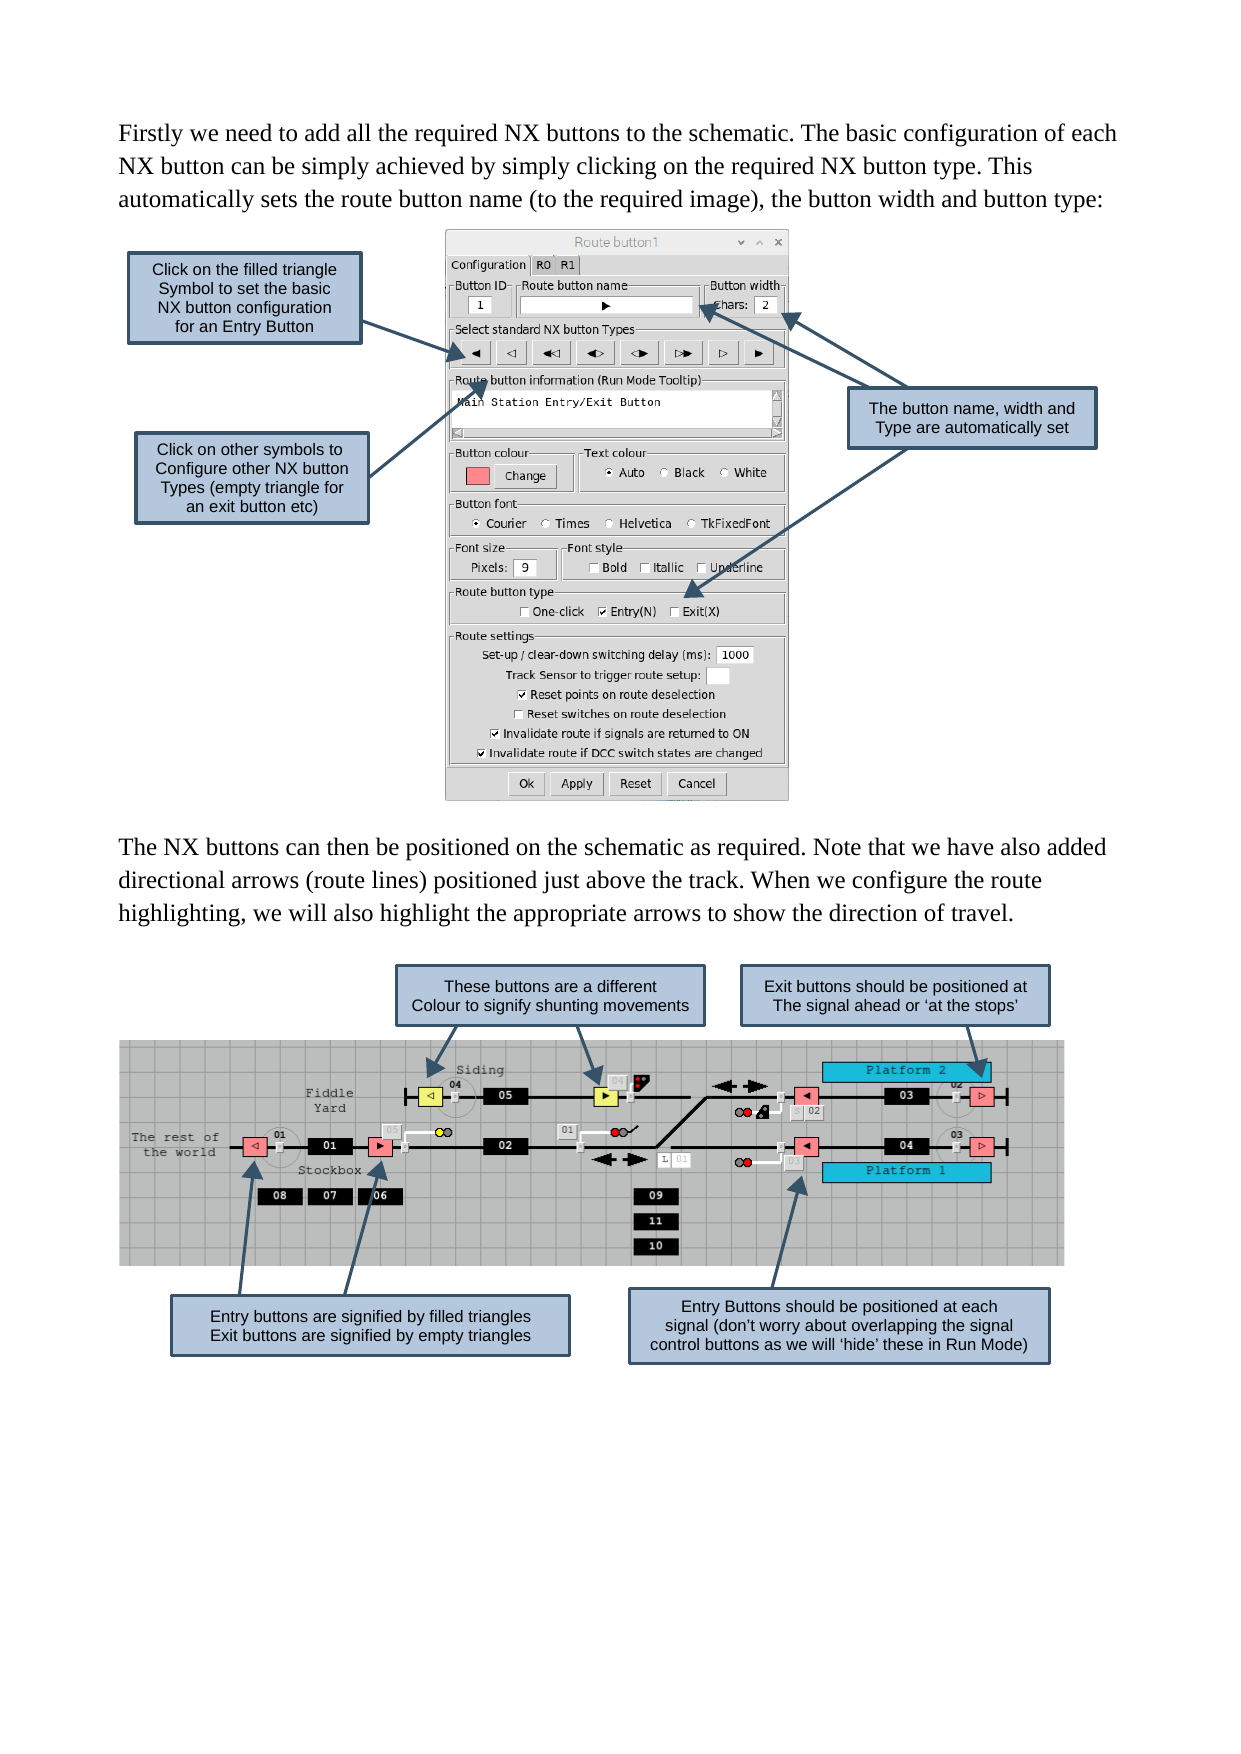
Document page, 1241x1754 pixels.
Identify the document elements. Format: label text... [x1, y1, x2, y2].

text The NX buttons can then be positioned on the schematic as required. Note that we have also added directional arrows (route lines) positioned just above the track. When we configure the route highlighting, we will also highlight the appropriate arrows to show the direction of travel. [118, 832, 1122, 927]
picture [119, 1040, 1065, 1266]
picture [445, 229, 789, 801]
text Firstly we need to add all the required NX buttons to the schematic. The basic configuration of each NX button can be simply achieved by simply clicking on the required NX button type. This automatically sets the route button name (to the required image), the button width and button type: [118, 118, 1122, 213]
